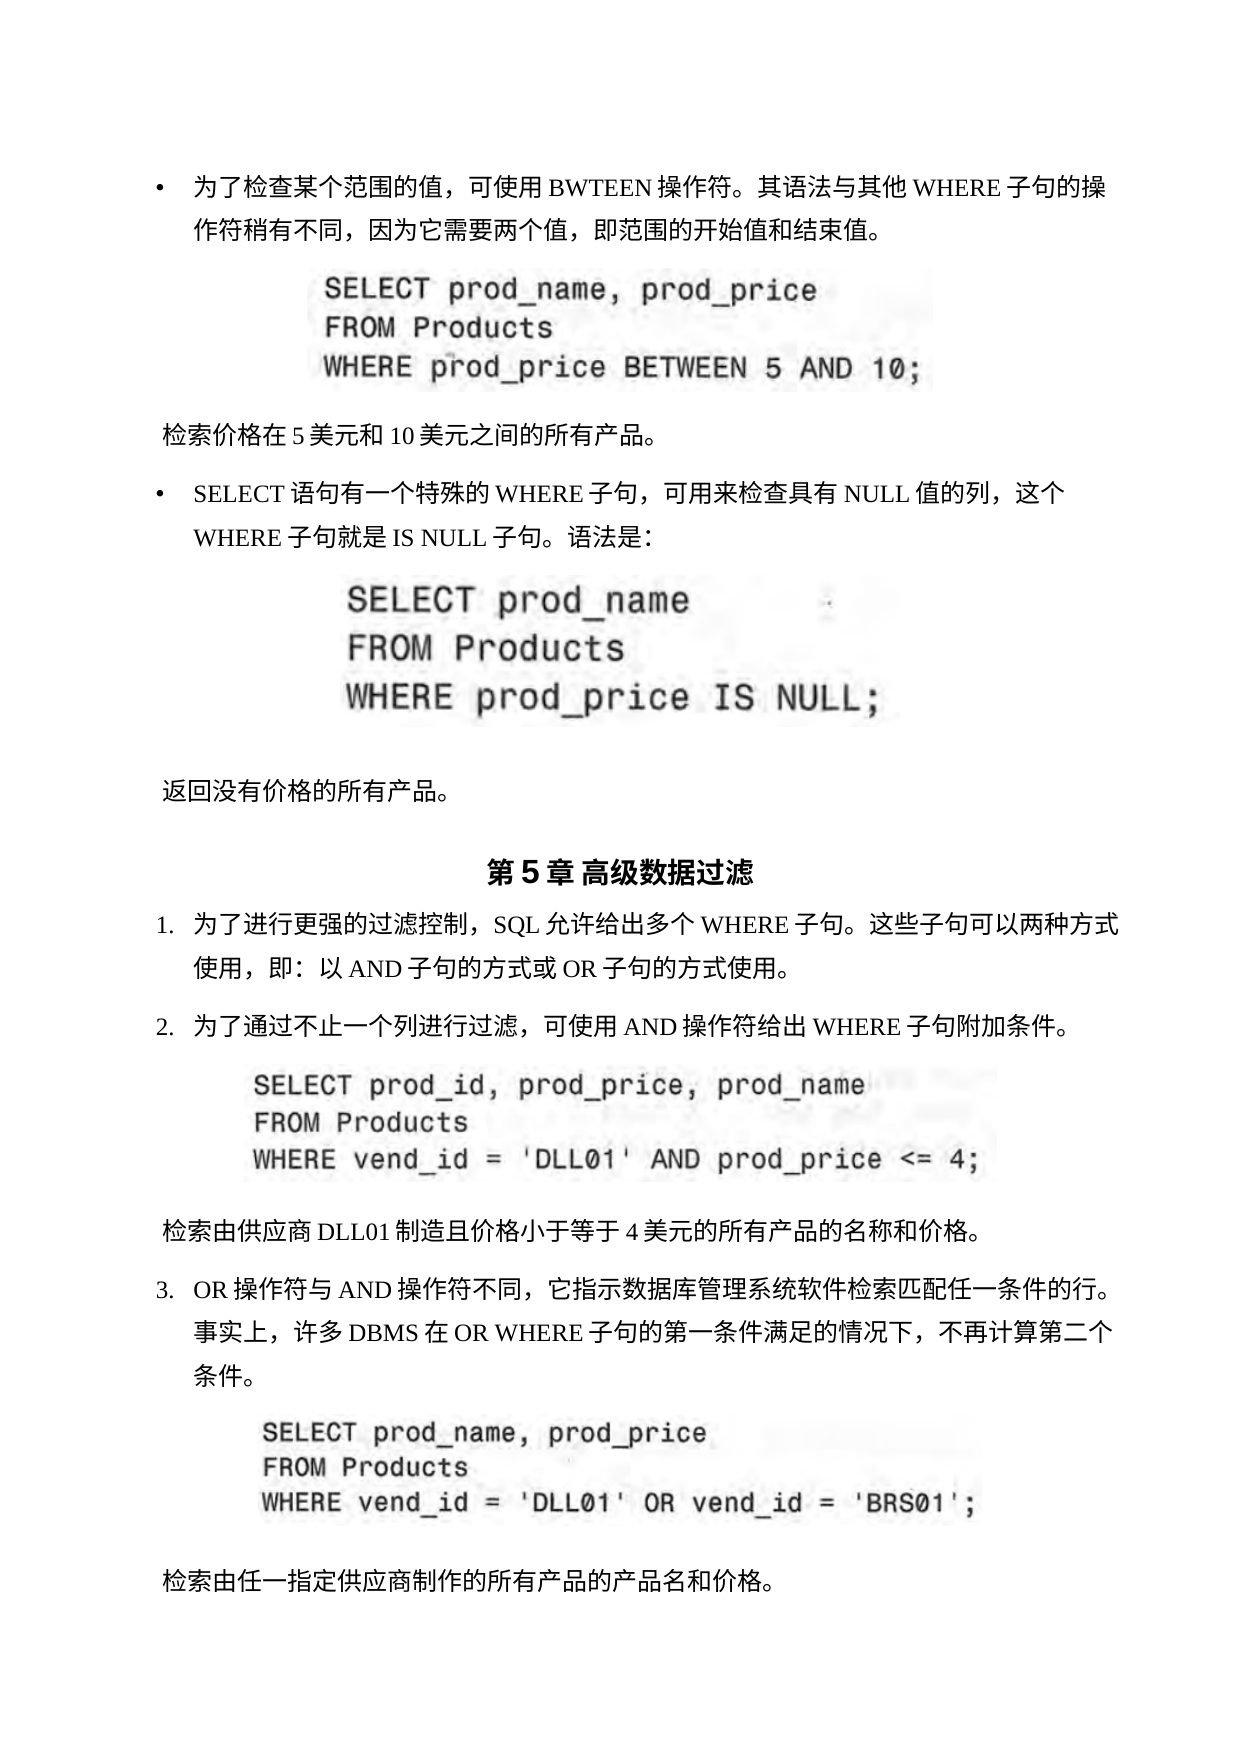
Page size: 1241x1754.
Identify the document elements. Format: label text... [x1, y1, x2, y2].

list 为了通过不止一个列进行过滤，可使用AND操作符给出WHERE子句附加条件。 [156, 1006, 1122, 1042]
list SELECT语句有一个特殊的WHERE子句，可用来检查具有NULL值的列，这个WHERE子句就是IS NULL子句。语法是： [156, 474, 1122, 553]
picture [243, 1064, 997, 1182]
text 检索价格在5美元和10美元之间的所有产品。 [118, 416, 1122, 452]
text 检索由任一指定供应商制作的所有产品的产品名和价格。 [118, 1561, 1122, 1598]
picture [307, 268, 933, 392]
picture [257, 1414, 983, 1526]
text 检索由供应商DLL01制造且价格小于等于4美元的所有产品的名称和价格。 [118, 1211, 1122, 1247]
subtitle 第5章 高级数据过滤 [118, 850, 1122, 892]
list OR操作符与AND操作符不同，它指示数据库管理系统软件检索匹配任一条件的行。事实上，许多DBMS在OR WHERE子句的第一条件满足的情况下，不再计算第二个条件。 [156, 1269, 1122, 1392]
text 返回没有价格的所有产品。 [118, 772, 1122, 808]
picture [339, 575, 901, 727]
list 为了进行更强的过滤控制，SQL允许给出多个WHERE子句。这些子句可以两种方式使用，即：以AND子句的方式或OR子句的方式使用。 [156, 904, 1122, 984]
list 为了检查某个范围的值，可使用BWTEEN操作符。其语法与其他WHERE子句的操作符稍有不同，因为它需要两个值，即范围的开始值和结束值。 [156, 167, 1122, 247]
